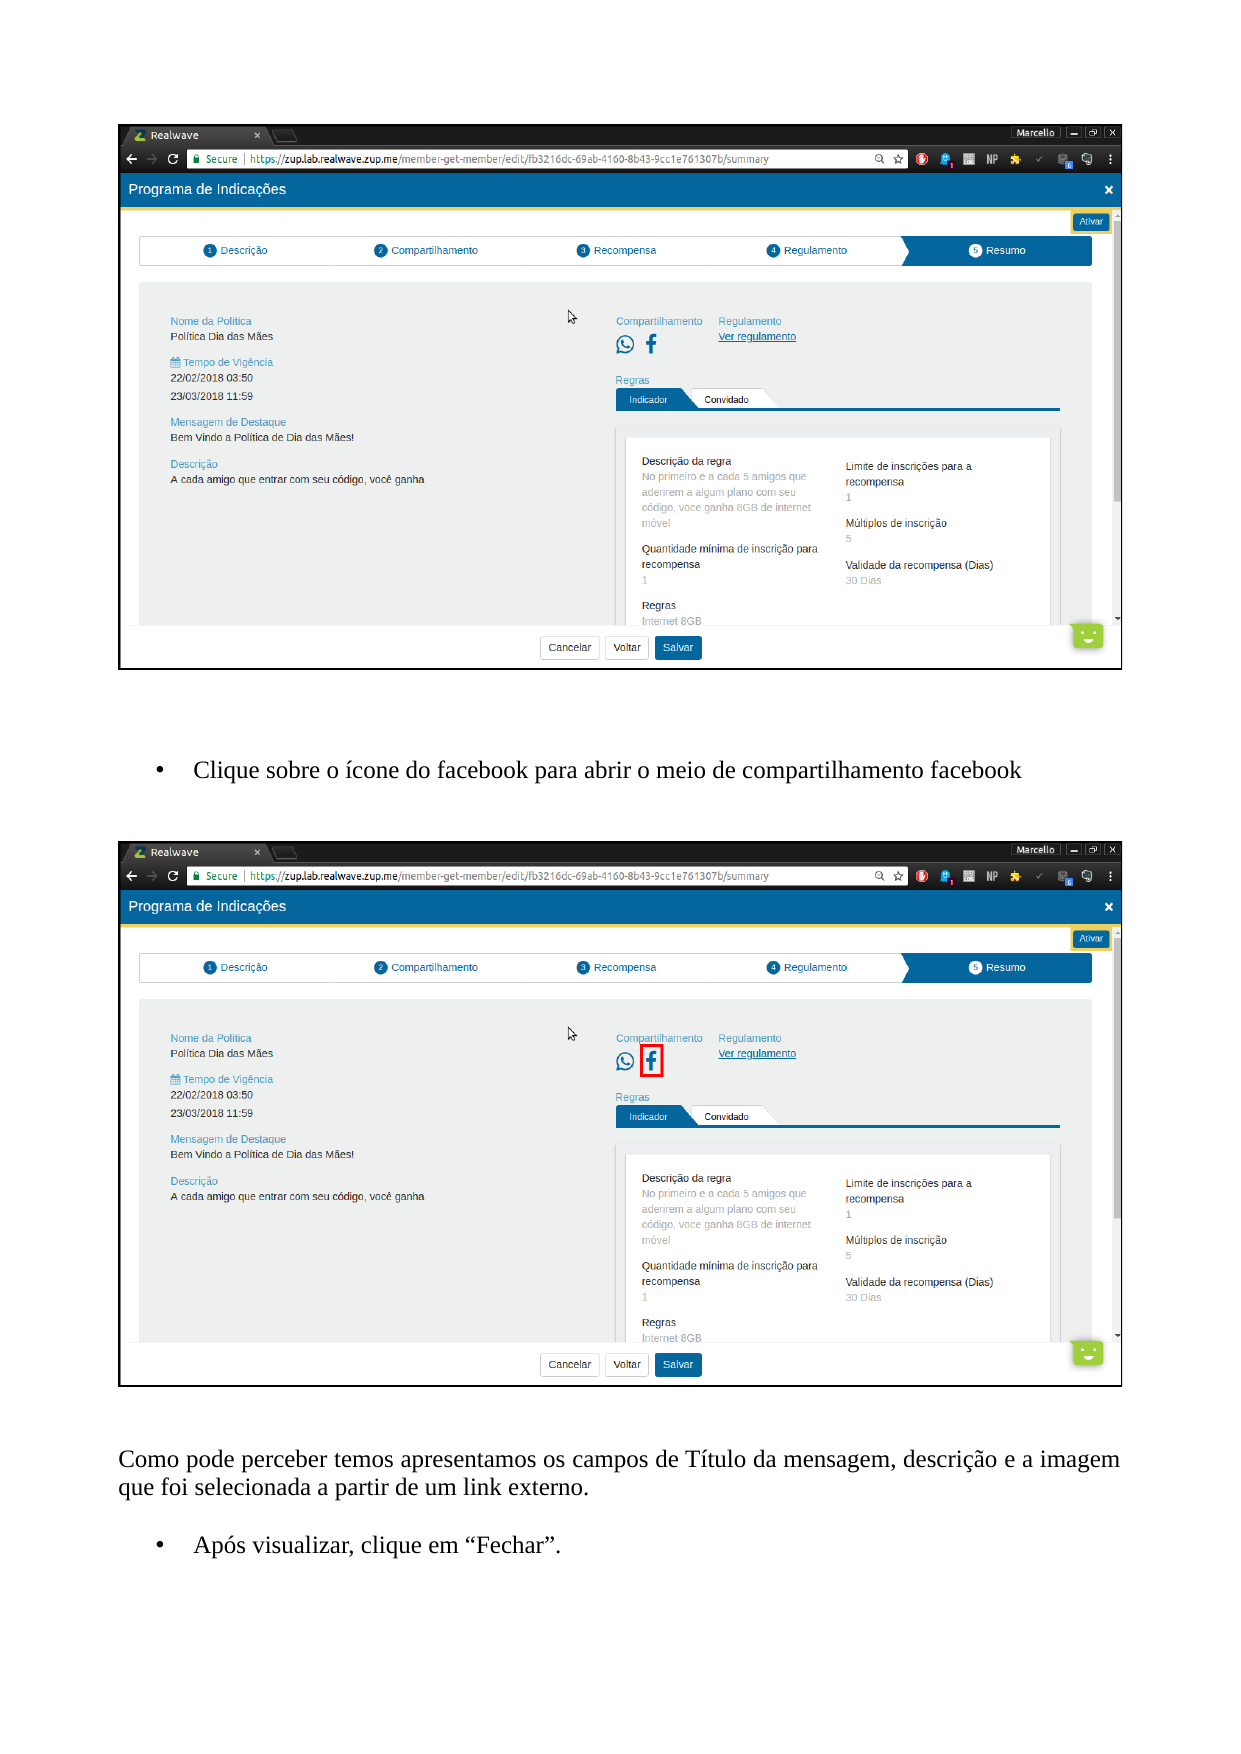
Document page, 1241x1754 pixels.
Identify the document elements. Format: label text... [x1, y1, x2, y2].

picture [118, 841, 1123, 1387]
picture [118, 124, 1123, 670]
text Como pode perceber temos apresentamos os campos de Título da mensagem, descrição e a imagem que foi selecionada a partir de um link externo. [118, 1444, 1122, 1501]
list Clique sobre o ícone do facebook para abrir o meio de compartilhamento facebook [156, 755, 1122, 784]
list Após visualizar, clique em “Fechar”. [156, 1530, 1122, 1559]
